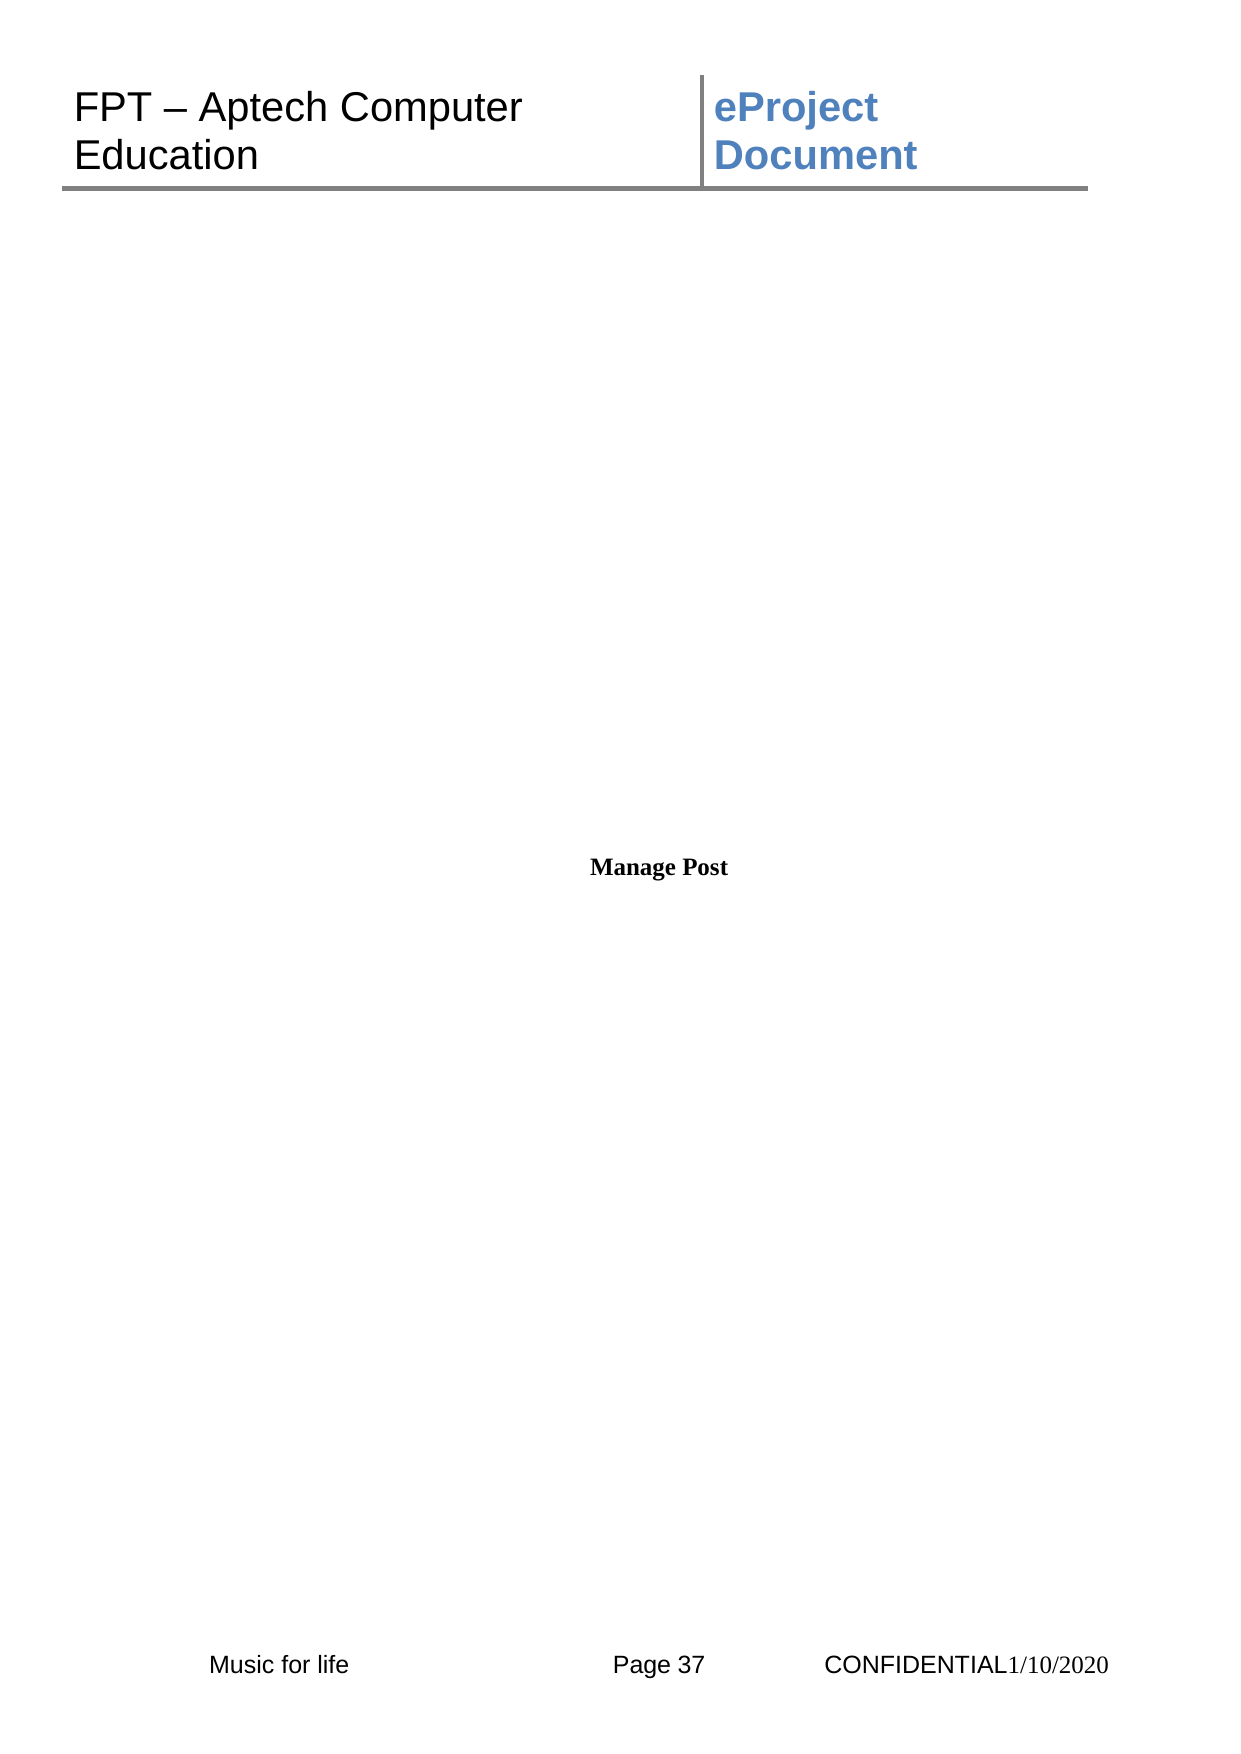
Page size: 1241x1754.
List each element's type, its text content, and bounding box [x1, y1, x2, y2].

text Manage Post [146, 852, 1172, 881]
